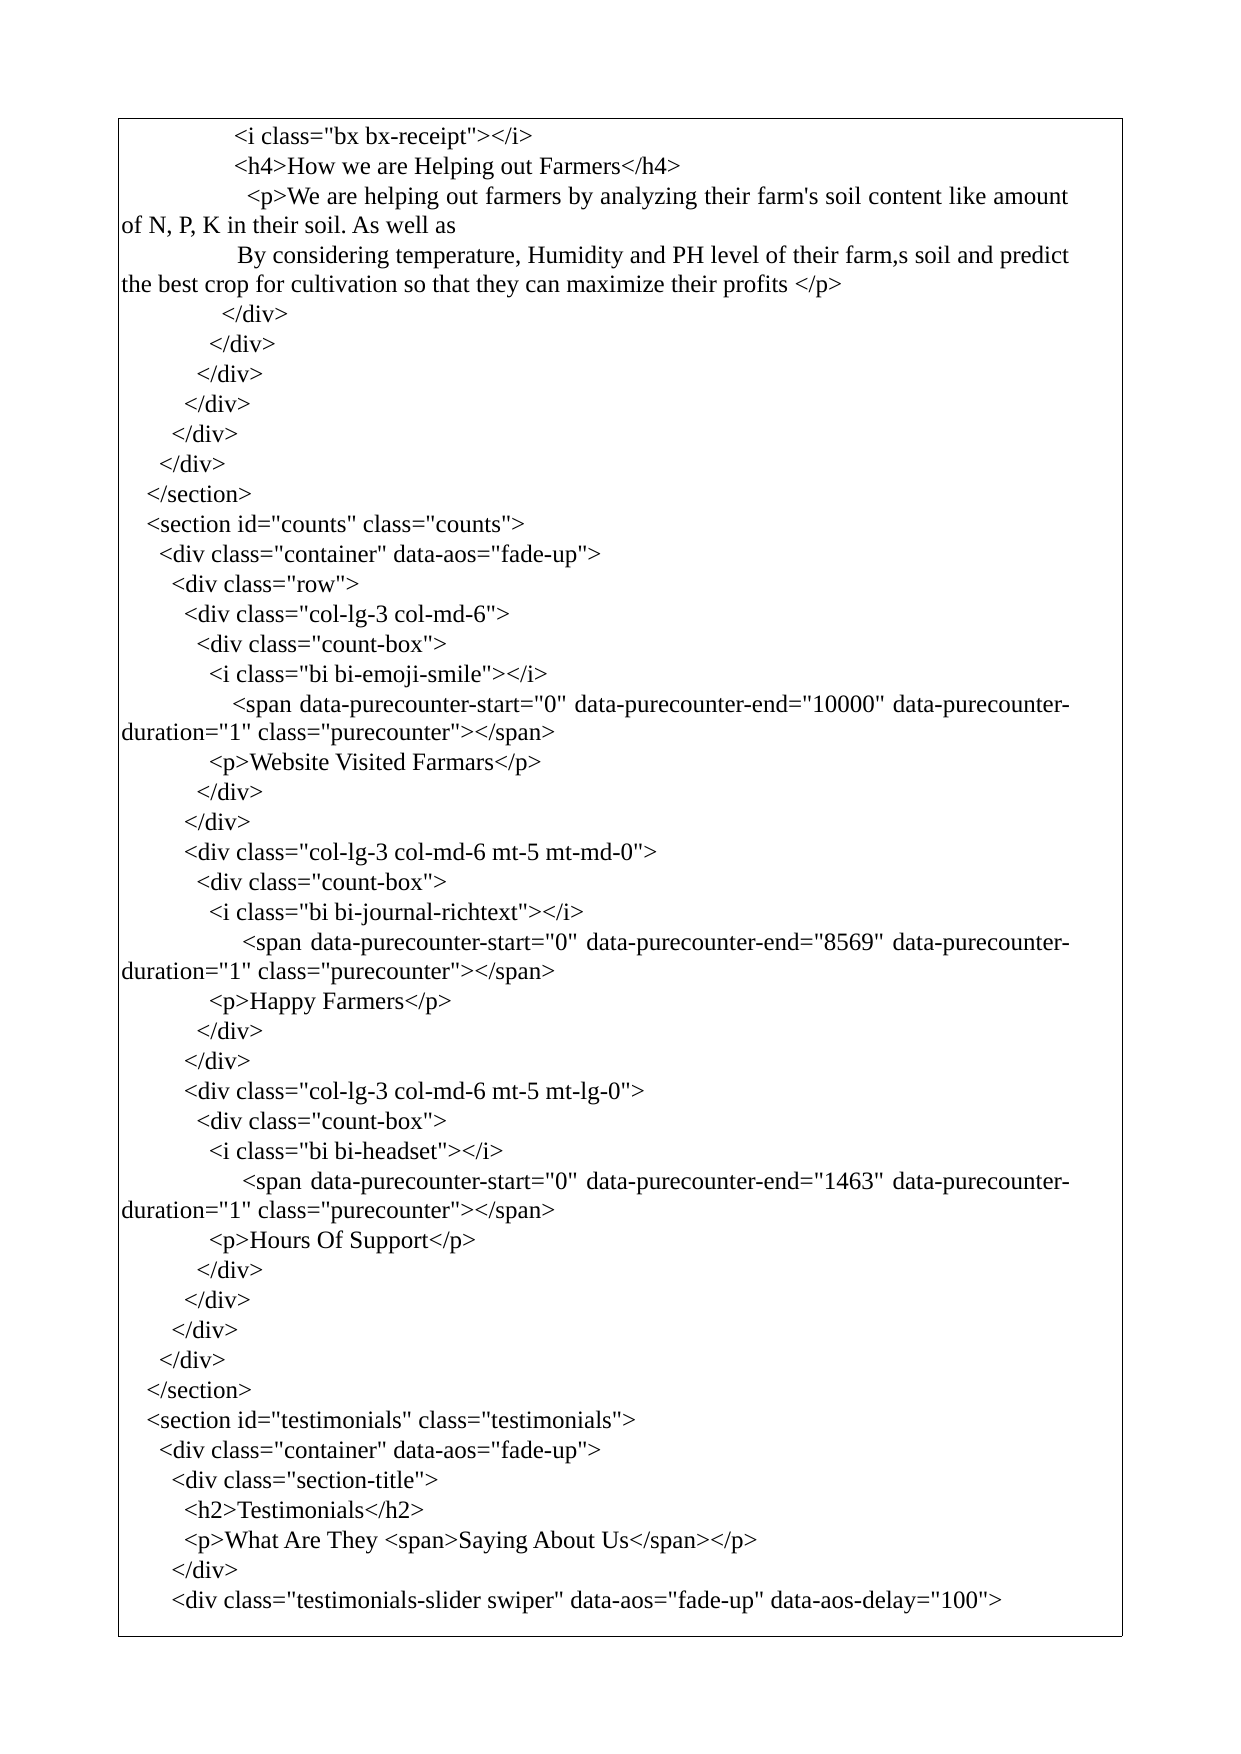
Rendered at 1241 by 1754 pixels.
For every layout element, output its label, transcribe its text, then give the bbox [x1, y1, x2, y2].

text </div> [121, 1255, 1072, 1284]
text </div> [121, 449, 1072, 477]
text </div> [121, 329, 1072, 357]
text <i class="bx bx-receipt"></i> [121, 121, 1072, 150]
text <div class="container" data-aos="fade-up"> [121, 539, 1072, 567]
text <h2>Testimonials</h2> [121, 1495, 1072, 1524]
text </div> [121, 1285, 1072, 1314]
text <span data-purecounter-start="0" data-purecounter-end="1463" data-purecounter-duration="1" class="purecounter"></span> [121, 1166, 1072, 1224]
text <p>Hours Of Support</p> [121, 1225, 1072, 1254]
text <div class="col-lg-3 col-md-6 mt-5 mt-md-0"> [121, 837, 1072, 866]
text </div> [121, 777, 1072, 806]
text <div class="row"> [121, 569, 1072, 597]
text </div> [121, 359, 1072, 387]
text <div class="section-title"> [121, 1465, 1072, 1494]
text <p>Website Visited Farmars</p> [121, 747, 1072, 776]
text <div class="count-box"> [121, 629, 1072, 657]
text <i class="bi bi-journal-richtext"></i> [121, 897, 1072, 926]
text </div> [121, 389, 1072, 417]
text <div class="container" data-aos="fade-up"> [121, 1435, 1072, 1464]
text <div class="count-box"> [121, 1106, 1072, 1135]
text <span data-purecounter-start="0" data-purecounter-end="10000" data-purecounter-duration="1" class="purecounter"></span> [121, 689, 1072, 746]
text <p>Happy Farmers</p> [121, 986, 1072, 1015]
text <section id="counts" class="counts"> [121, 509, 1072, 537]
text By considering temperature, Humidity and PH level of their farm,s soil and predict the best crop for cultivation so that they can maximize their profits </p> [121, 240, 1072, 297]
text <section id="testimonials" class="testimonials"> [121, 1405, 1072, 1434]
text <span data-purecounter-start="0" data-purecounter-end="8569" data-purecounter-duration="1" class="purecounter"></span> [121, 927, 1072, 985]
text </div> [121, 807, 1072, 836]
text <div class="col-lg-3 col-md-6"> [121, 599, 1072, 627]
text </div> [121, 1046, 1072, 1075]
text <div class="col-lg-3 col-md-6 mt-5 mt-lg-0"> [121, 1076, 1072, 1105]
text <div class="count-box"> [121, 867, 1072, 896]
text </section> [121, 479, 1072, 507]
text <p>We are helping out farmers by analyzing their farm's soil content like amount of N, P, K in their soil. As well as [121, 181, 1072, 239]
text </section> [121, 1375, 1072, 1404]
text <p>What Are They <span>Saying About Us</span></p> [121, 1525, 1072, 1554]
text </div> [121, 1555, 1072, 1584]
text </div> [121, 1016, 1072, 1045]
text </div> [121, 1315, 1072, 1344]
text </div> [121, 1345, 1072, 1374]
text <i class="bi bi-headset"></i> [121, 1136, 1072, 1165]
text </div> [121, 299, 1072, 327]
text <div class="testimonials-slider swiper" data-aos="fade-up" data-aos-delay="100"> [121, 1585, 1072, 1614]
text <h4>How we are Helping out Farmers</h4> [121, 151, 1072, 180]
text <i class="bi bi-emoji-smile"></i> [121, 659, 1072, 687]
text </div> [121, 419, 1072, 447]
